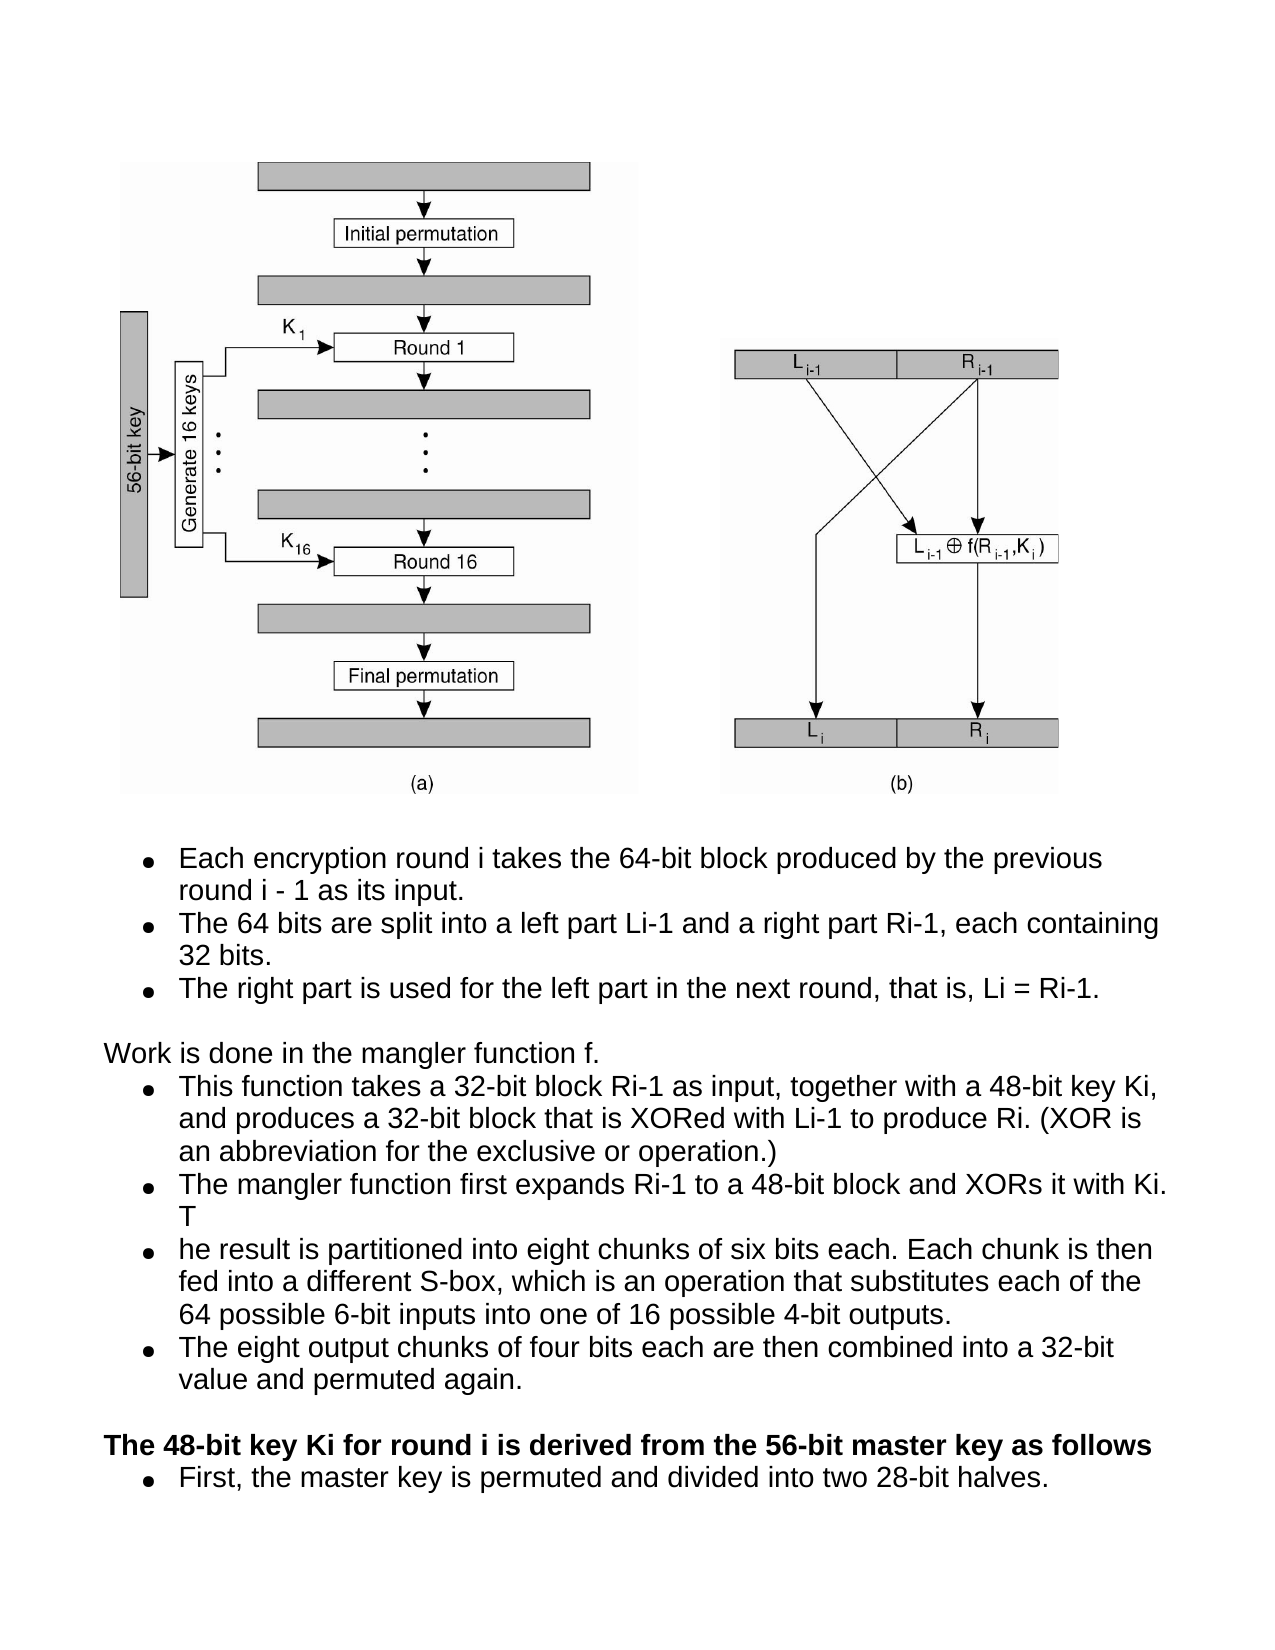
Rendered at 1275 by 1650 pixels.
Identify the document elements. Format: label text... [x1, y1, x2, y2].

list Each encryption round i takes the 64-bit block produced by the previous round i - 1 as its input. [141, 842, 1172, 907]
list The eight output chunks of four bits each are then combined into a 32-bit value and permuted again. [141, 1331, 1172, 1396]
text The 48-bit key Ki for round i is derived from the 56-bit master key as follows [103, 1428, 1172, 1461]
list First, the master key is permuted and divided into two 28-bit halves. [141, 1461, 1172, 1494]
list The right part is used for the left part in the next round, that is, Li = Ri-1. [141, 972, 1172, 1004]
list he result is partitioned into eight chunks of six bits each. Each chunk is then fed into a different S-box, which is an operation that substitutes each of the 64 possible 6-bit inputs into one of 16 possible 4-bit outputs. [141, 1233, 1172, 1331]
list The mangler function first expands Ri-1 to a 48-bit block and XORs it with Ki. T [141, 1168, 1172, 1233]
picture [720, 338, 1059, 794]
list This function takes a 32-bit block Ri-1 as input, together with a 48-bit key Ki, and produces a 32-bit block that is XORed with Li-1 to produce Ri. (XOR is an abbreviation for the exclusive or operation.) [141, 1070, 1172, 1168]
picture [120, 162, 639, 794]
list The 64 bits are split into a left part Li-1 and a right part Ri-1, each containing 32 bits. [141, 907, 1172, 972]
text Work is done in the mangler function f. [103, 1037, 1172, 1070]
